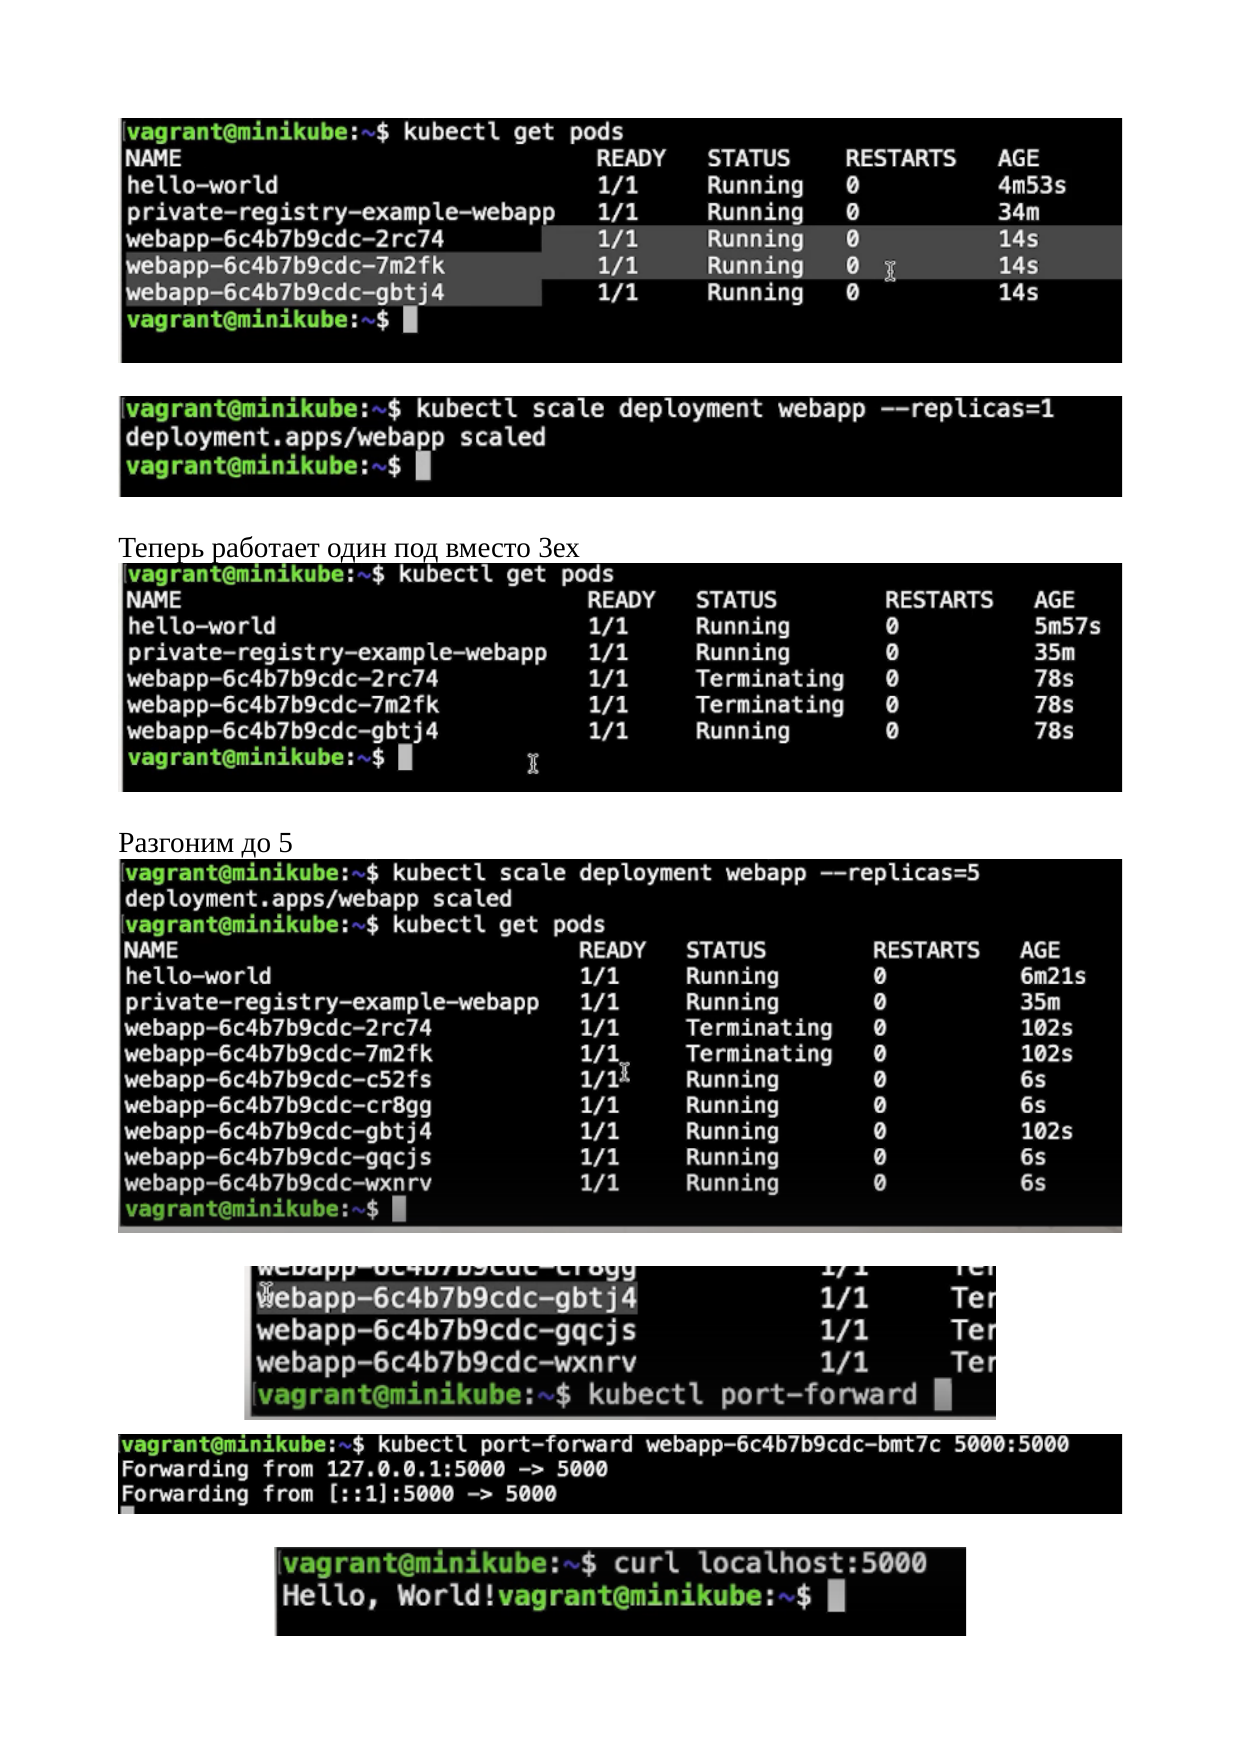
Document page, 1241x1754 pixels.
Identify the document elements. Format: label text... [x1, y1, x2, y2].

picture [118, 396, 1123, 497]
picture [274, 1547, 967, 1636]
picture [118, 118, 1123, 363]
picture [118, 563, 1123, 792]
picture [118, 1434, 1123, 1514]
text Теперь работает один под вместо 3ех [118, 530, 1122, 563]
picture [244, 1266, 996, 1420]
text Разгоним до 5 [118, 826, 1122, 859]
picture [118, 859, 1123, 1233]
